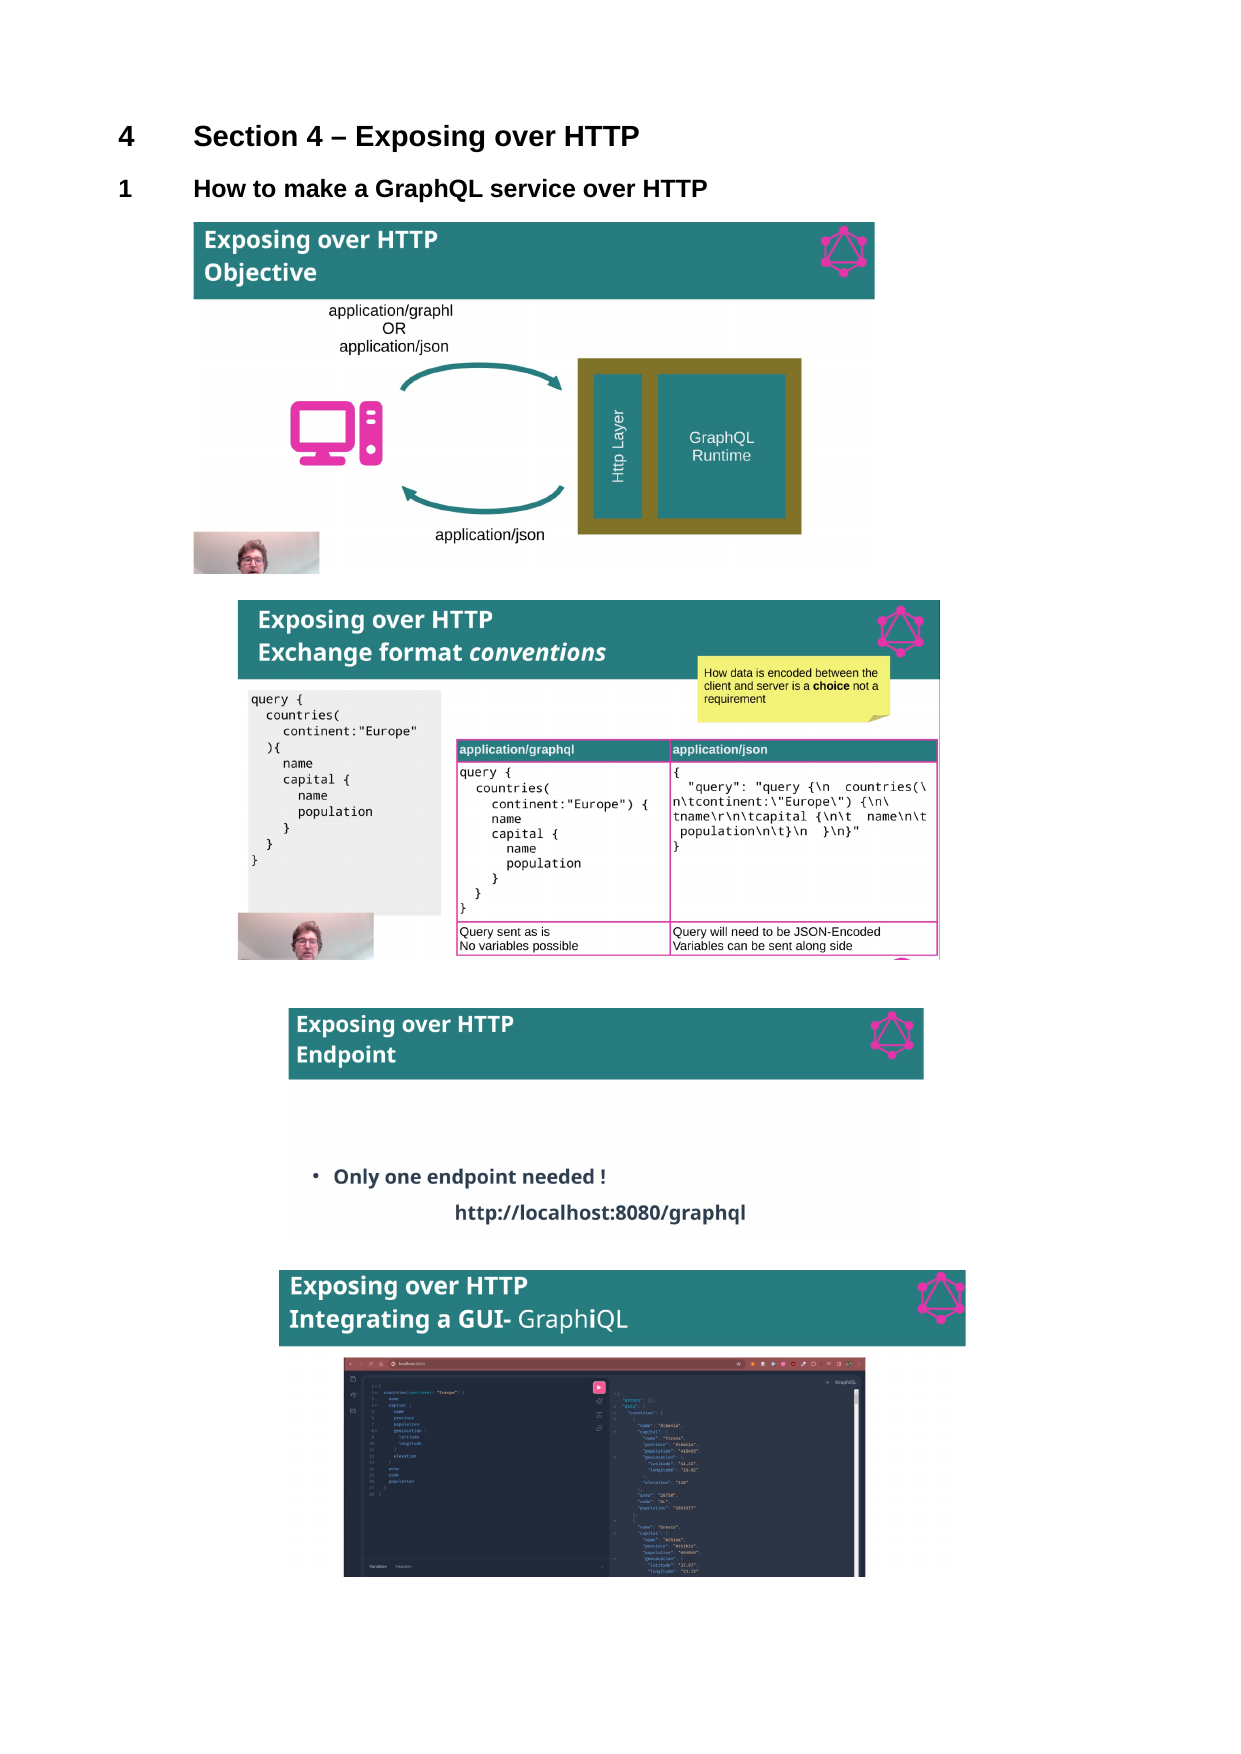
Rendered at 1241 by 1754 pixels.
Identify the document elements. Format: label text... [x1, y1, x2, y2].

picture [237, 600, 940, 960]
picture [193, 222, 875, 574]
picture [288, 1008, 924, 1238]
picture [279, 1270, 966, 1577]
subtitle How to make a GraphQL service over HTTP [118, 174, 1122, 202]
subtitle Section 4 – Exposing over HTTP [118, 119, 1122, 153]
